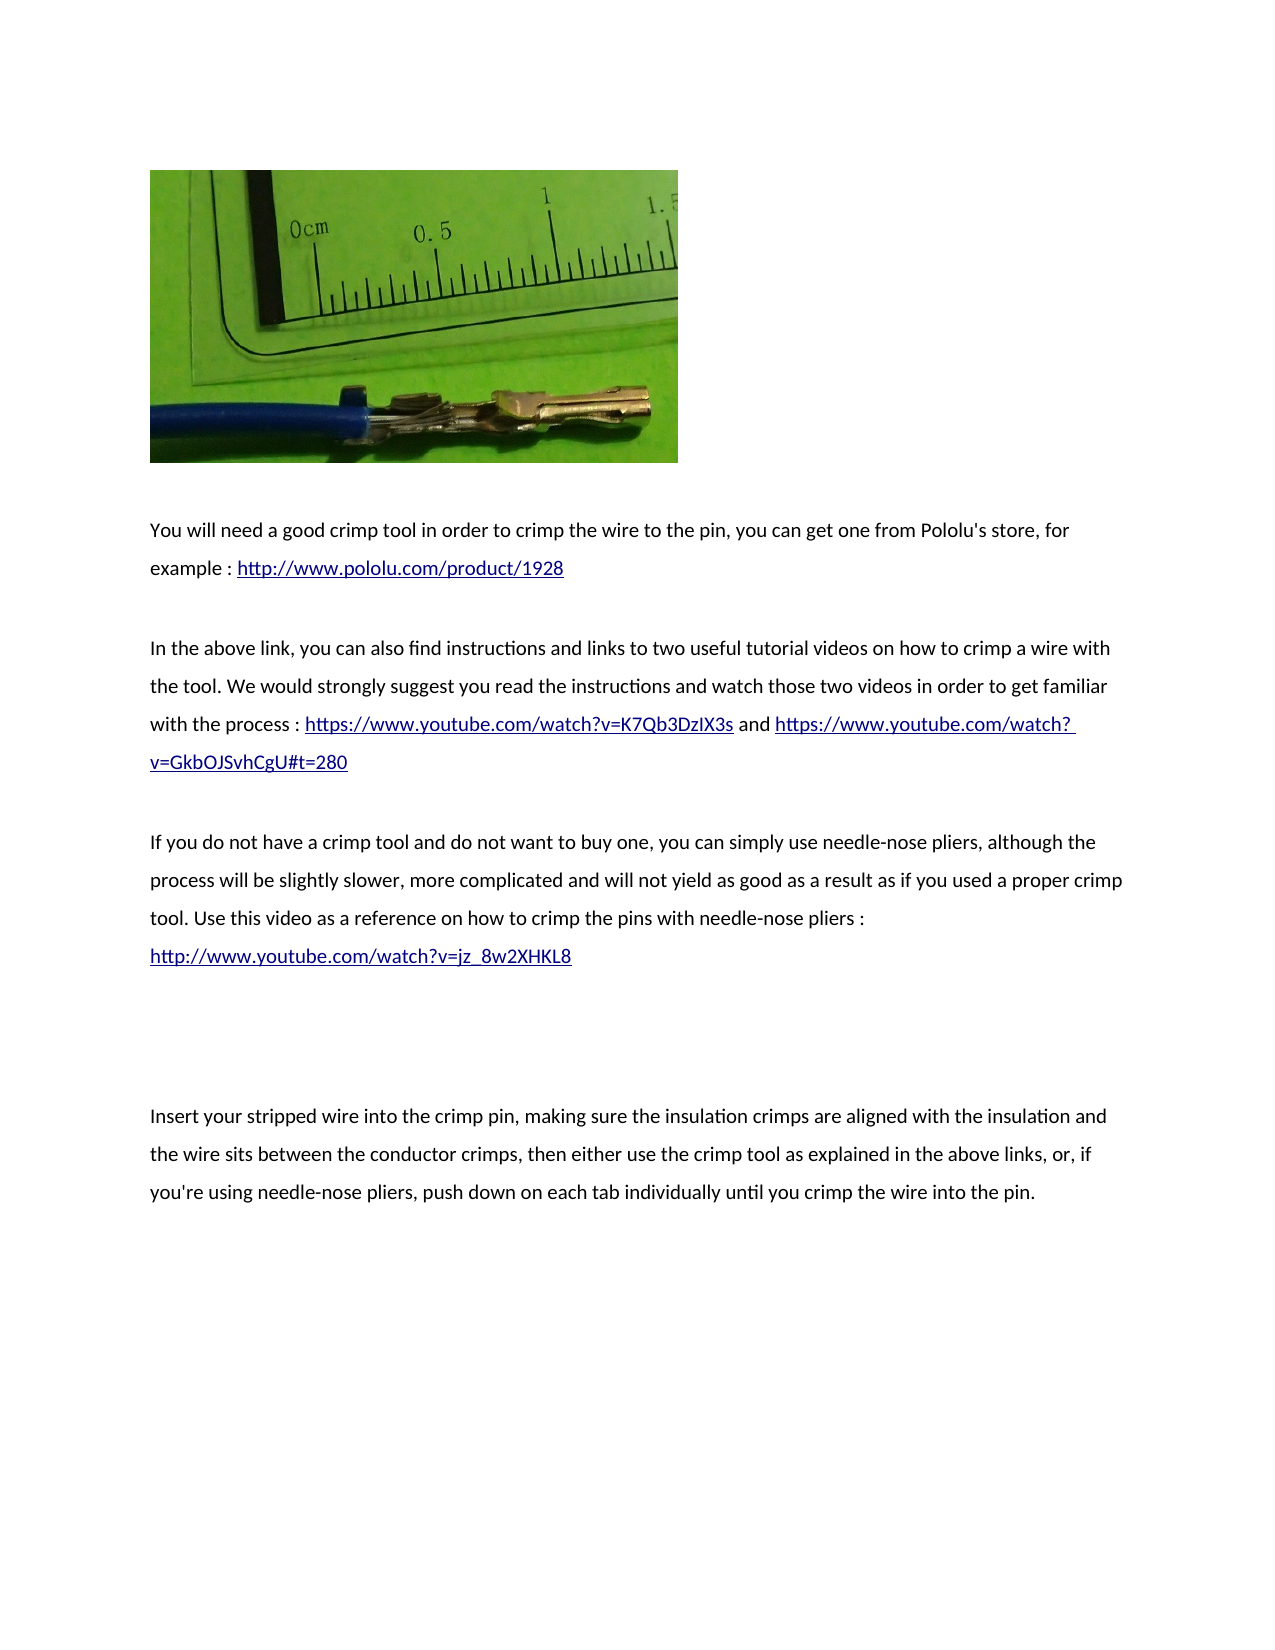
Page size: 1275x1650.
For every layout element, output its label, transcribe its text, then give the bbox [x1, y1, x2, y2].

text If you do not have a crimp tool and do not want to buy one, you can simply use needle-nose pliers, although the process will be slightly slower, more complicated and will not yield as good as a result as if you used a proper crimp tool. Use this video as a reference on how to crimp the pins with needle-nose pliers : http://www.youtube.com/watch?v=jz_8w2XHKL8 [150, 829, 1125, 969]
text In the above link, you can also find instructions and links to two useful tutorial videos on how to crimp a wire with the tool. We would strongly suggest you read the instructions and watch those two videos in order to get familiar with the process : https://www.youtube.com/watch?v=K7Qb3DzIX3s and https://www.youtube.com/watch? v=GkbOJSvhCgU#t=280 [150, 635, 1125, 775]
text You will need a good crimp tool in order to crimp the wire to the pin, you can get one from Pololu's store, for example : http://www.pololu.com/product/1928 [150, 517, 1125, 581]
text Insert your stripped wire into the crimp pin, making sure the insulation crimps are aligned with the insulation and the wire sits between the conductor crimps, then either use the crimp tool as explained in the above links, or, if you're using needle-nose pliers, push down on each tab individually until you crimp the wire into the pin. [150, 1103, 1125, 1205]
